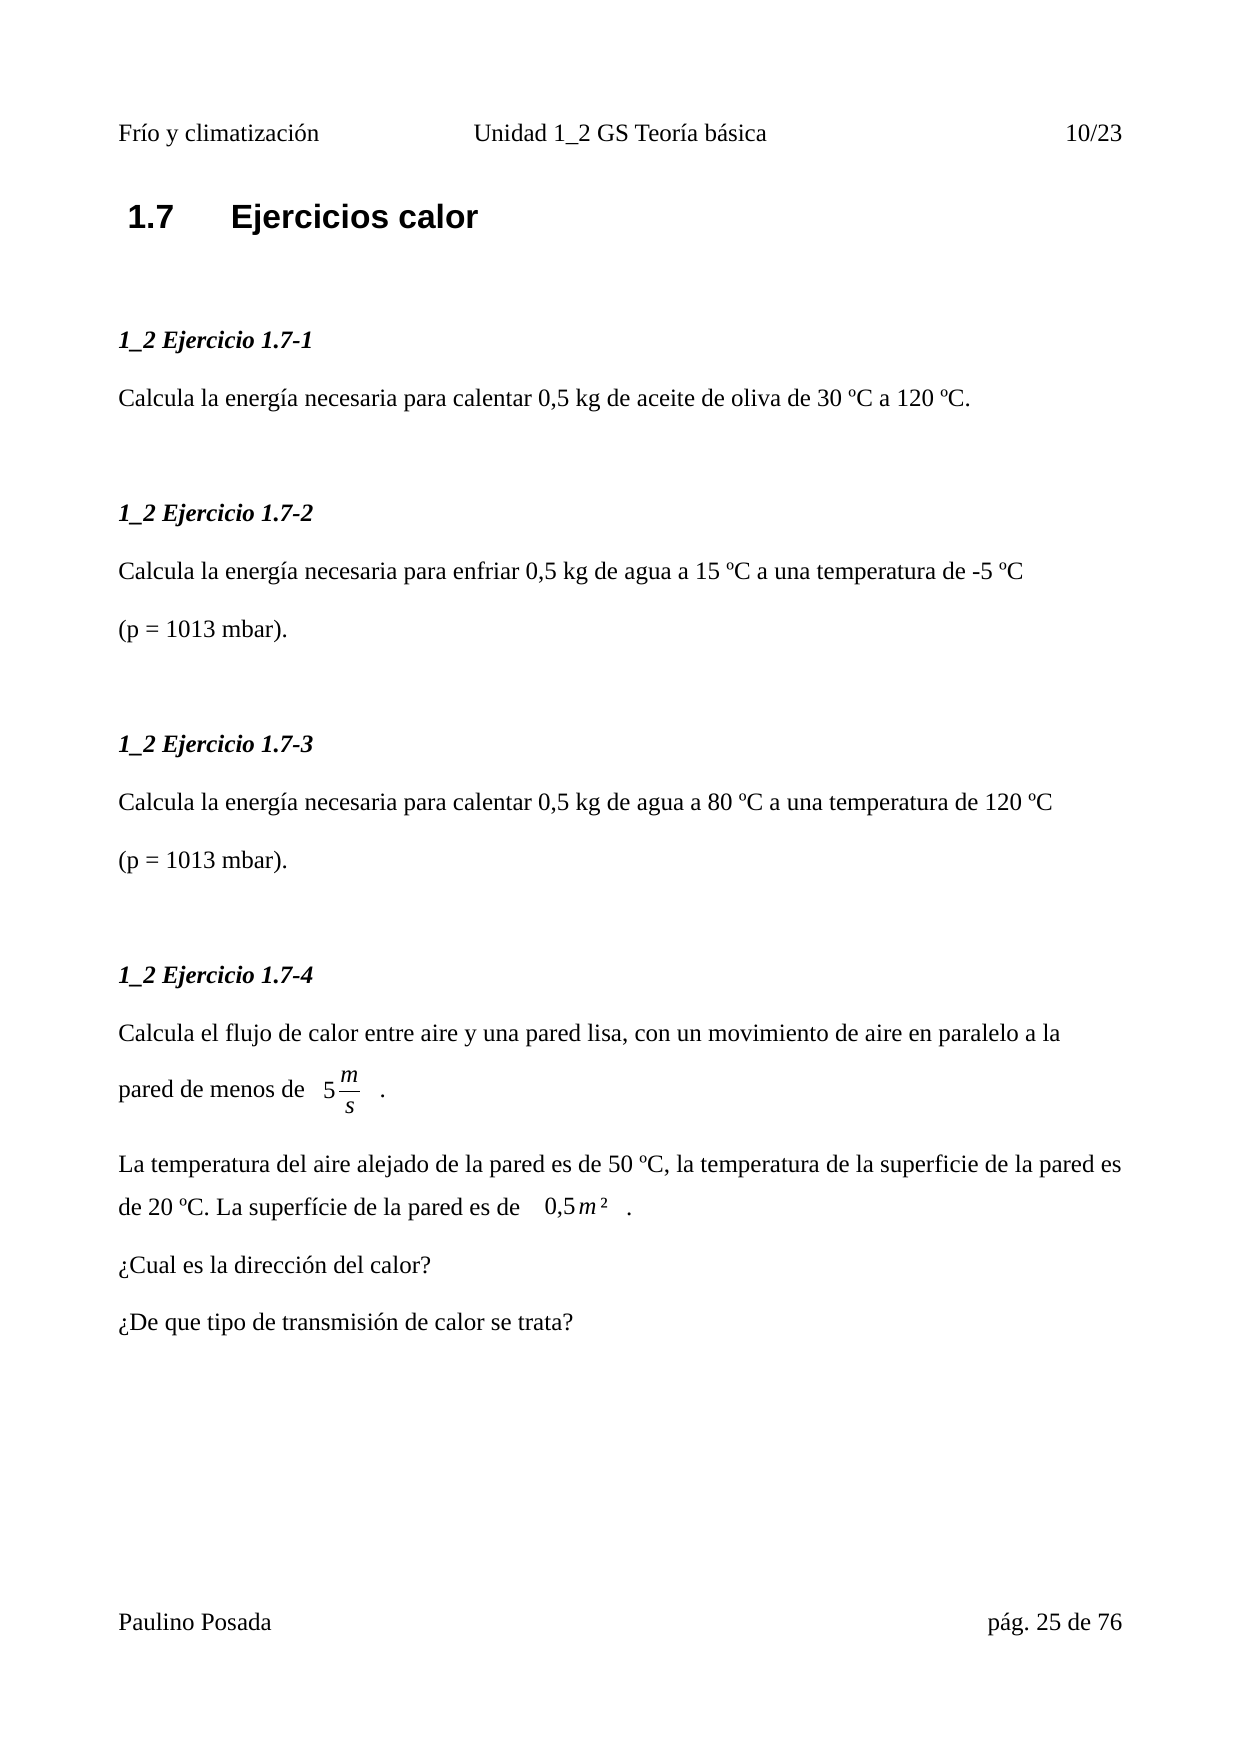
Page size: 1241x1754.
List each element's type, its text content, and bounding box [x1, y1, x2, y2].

text ¿Cual es la dirección del calor? [118, 1250, 1122, 1278]
text Calcula la energía necesaria para calentar 0,5 kg de agua a 80 ºC a una temperatura de 120 ºC [118, 787, 1122, 816]
text 1_2 Ejercicio 1.7-4 [118, 960, 1122, 989]
text (p = 1013 mbar). [118, 614, 1122, 643]
text 1_2 Ejercicio 1.7-2 [118, 498, 1122, 527]
text ¿De que tipo de transmisión de calor se trata? [118, 1307, 1122, 1336]
text 1_2 Ejercicio 1.7-3 [118, 729, 1122, 758]
subtitle Ejercicios calor [118, 197, 1122, 236]
text Calcula el flujo de calor entre aire y una pared lisa, con un movimiento de aire en paralelo a la pared de menos de. [118, 1018, 1122, 1120]
text Calcula la energía necesaria para enfriar 0,5 kg de agua a 15 ºC a una temperatura de -5 ºC [118, 556, 1122, 585]
text Calcula la energía necesaria para calentar 0,5 kg de aceite de oliva de 30 ºC a 120 ºC. [118, 383, 1122, 412]
text 1_2 Ejercicio 1.7-1 [118, 325, 1122, 354]
text La temperatura del aire alejado de la pared es de 50 ºC, la temperatura de la superficie de la pared es de 20 ºC. La superfície de la pared es de . [118, 1149, 1122, 1221]
text (p = 1013 mbar). [118, 845, 1122, 873]
